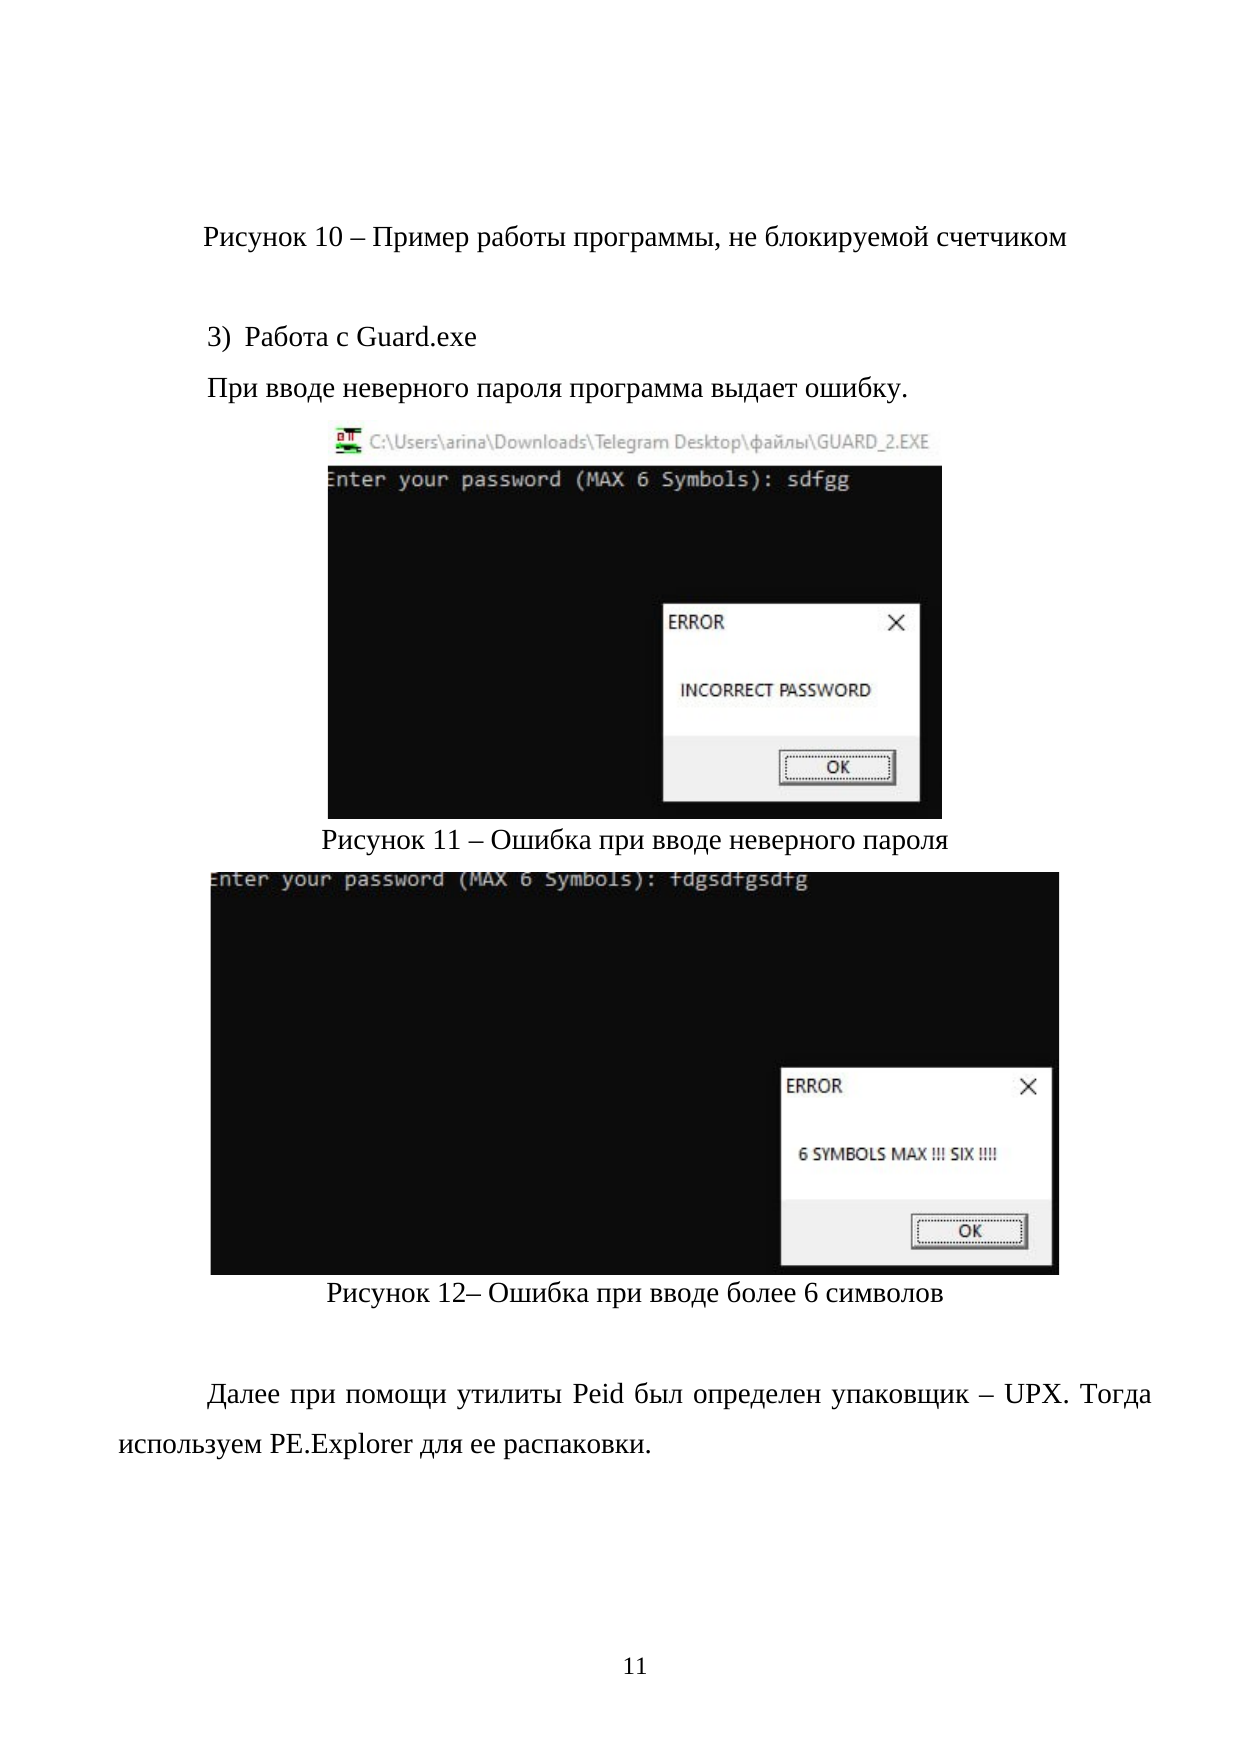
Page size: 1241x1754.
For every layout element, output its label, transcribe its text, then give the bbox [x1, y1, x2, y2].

text Рисунок 11 – Ошибка при вводе неверного пароля [118, 822, 1152, 856]
text Далее при помощи утилиты Peid был определен упаковщик – UPX. Тогда используем PE.Explorer для ее распаковки. [118, 1376, 1152, 1460]
picture [210, 872, 1060, 1275]
text При вводе неверного пароля программа выдает ошибку. [118, 370, 1152, 403]
picture [327, 420, 942, 819]
list Работа с Guard.exe [207, 319, 1152, 353]
text Рисунок 10 – Пример работы программы, не блокируемой счетчиком [118, 219, 1152, 252]
text Рисунок 12– Ошибка при вводе более 6 символов [118, 1275, 1152, 1309]
